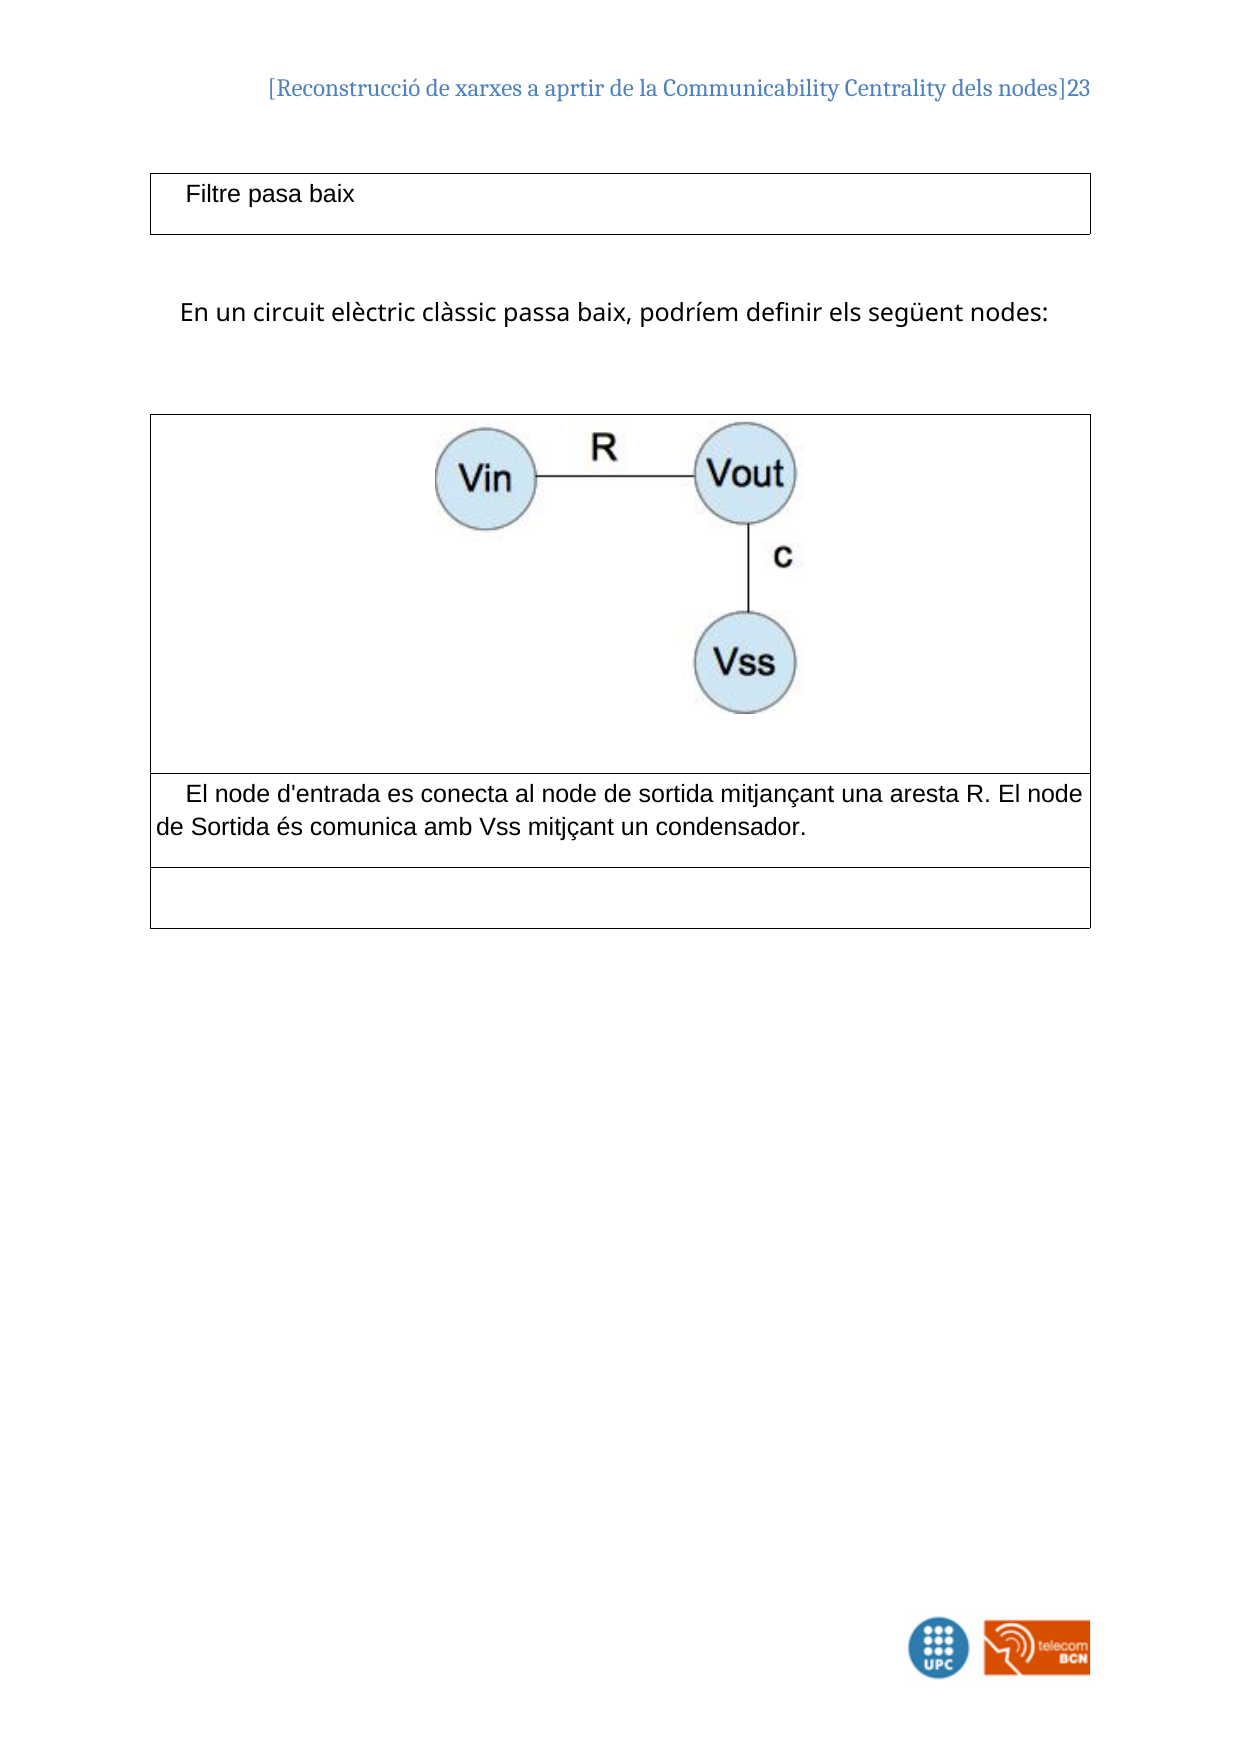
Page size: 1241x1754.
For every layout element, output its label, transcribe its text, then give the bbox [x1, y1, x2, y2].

picture [435, 420, 805, 714]
text En un circuit elèctric clàssic passa baix, podríem definir els següent nodes: [150, 294, 1090, 328]
table_cell Filtre pasa baix [151, 174, 1090, 234]
picture [904, 1614, 1091, 1681]
table_header [151, 415, 1090, 773]
table_cell [151, 868, 1090, 928]
table_cell El node d'entrada es conecta al node de sortida mitjançant una aresta R. El node de Sortida és comunica amb Vss mitjçant un condensador. [151, 774, 1090, 867]
